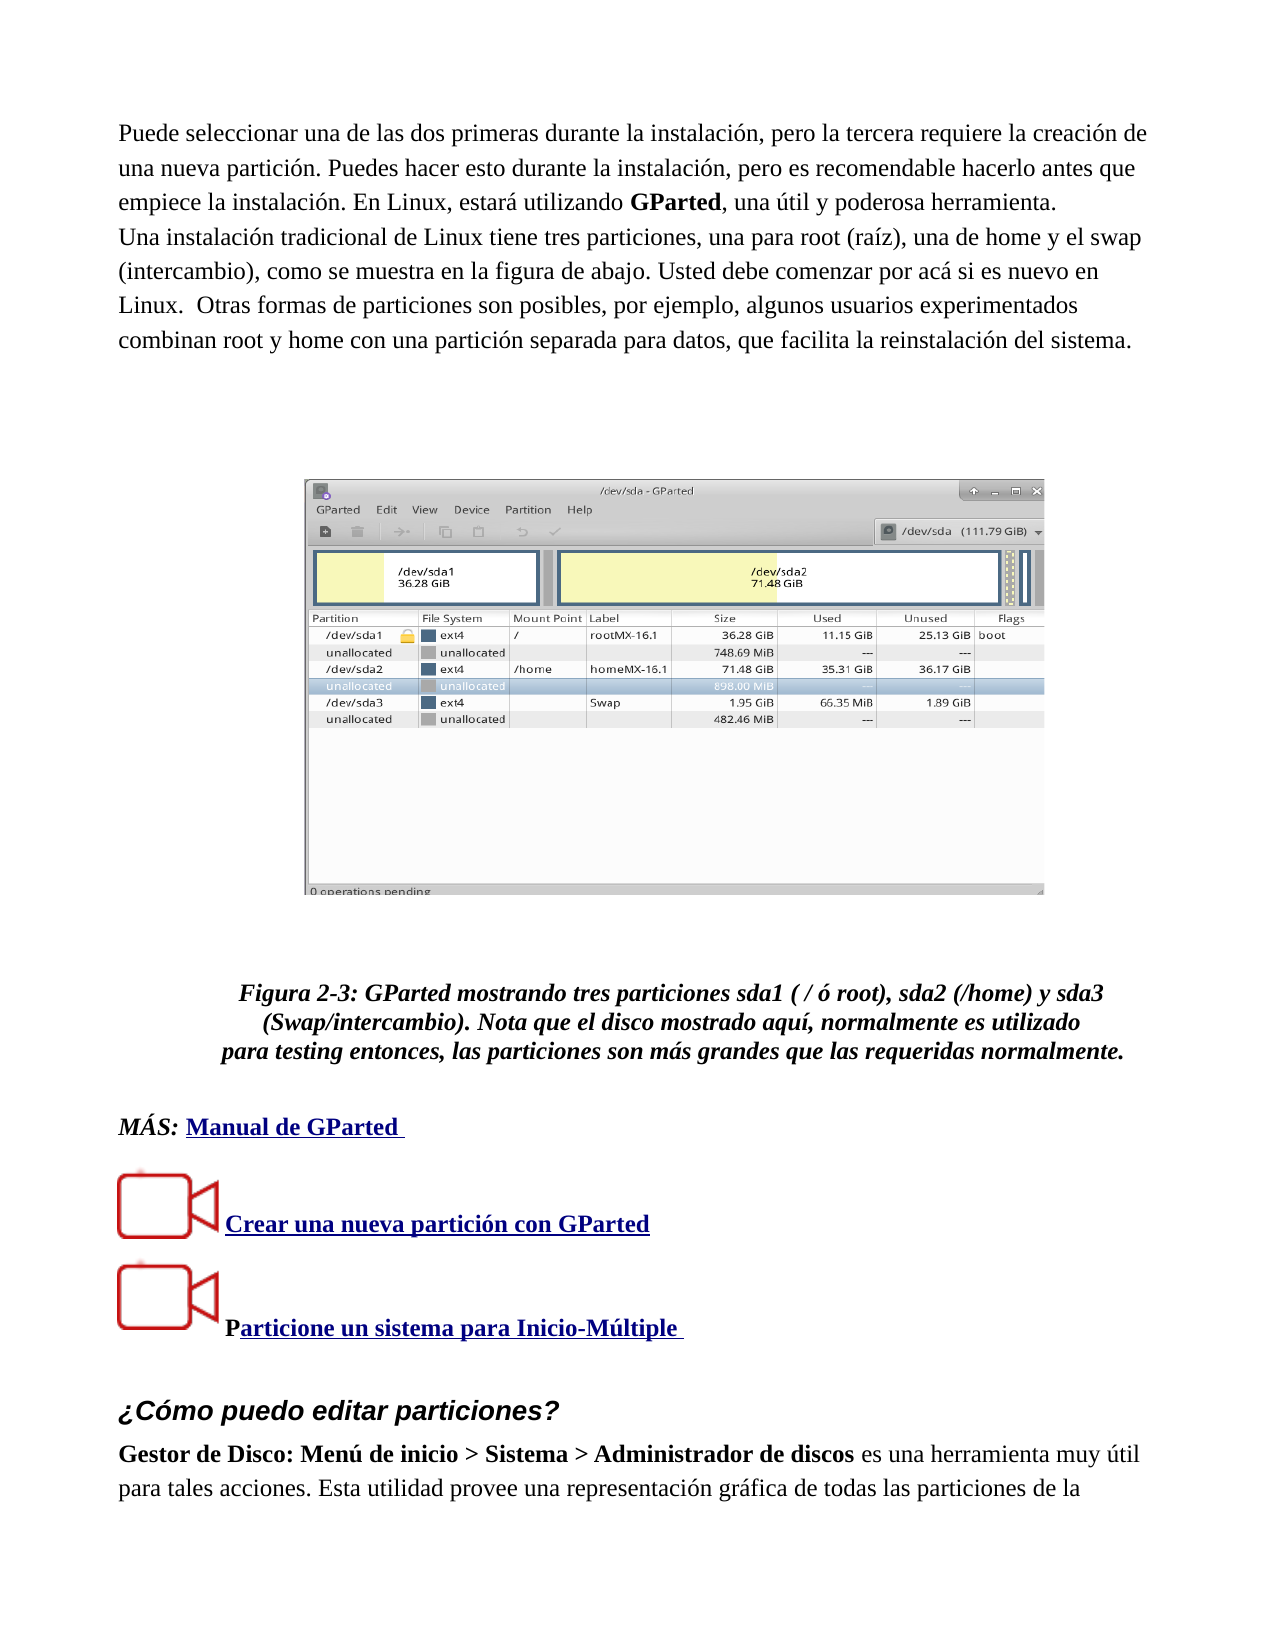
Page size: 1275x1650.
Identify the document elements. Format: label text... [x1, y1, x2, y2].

picture [117, 1155, 219, 1239]
picture [304, 479, 1045, 895]
text Gestor de Disco: Menú de inicio > Sistema > Administrador de discos es una herramienta muy útil para tales acciones. Esta utilidad provee una representación gráfica de todas las particiones de la [118, 1439, 1157, 1502]
text Puede seleccionar una de las dos primeras durante la instalación, pero la tercera requiere la creación de una nueva partición. Puedes hacer esto durante la instalación, pero es recomendable hacerlo antes que empiece la instalación. En Linux, estará utilizando GParted, una útil y poderosa herramienta. [118, 118, 1157, 216]
text Particione un sistema para Inicio-Múltiple [118, 1313, 1157, 1342]
subtitle ¿Cómo puedo editar particiones? [118, 1394, 1157, 1426]
text Figura 2-3: GParted mostrando tres particiones sda1 ( / ó root), sda2 (/home) y sda3 (Swap/intercambio). Nota que el disco mostrado aquí, normalmente es utilizado para testing entonces, las particiones son más grandes que las requeridas normalmente. [118, 978, 1157, 1065]
text Crear una nueva partición con GParted [219, 1209, 1157, 1238]
picture [117, 1246, 219, 1330]
text MÁS: Manual de GParted [118, 1112, 1157, 1141]
text Una instalación tradicional de Linux tiene tres particiones, una para root (raíz), una de home y el swap (intercambio), como se muestra en la figura de abajo. Usted debe comenzar por acá si es nuevo en Linux. Otras formas de particiones son posibles, por ejemplo, algunos usuarios experimentados combinan root y home con una partición separada para datos, que facilita la reinstalación del sistema. [118, 222, 1157, 354]
